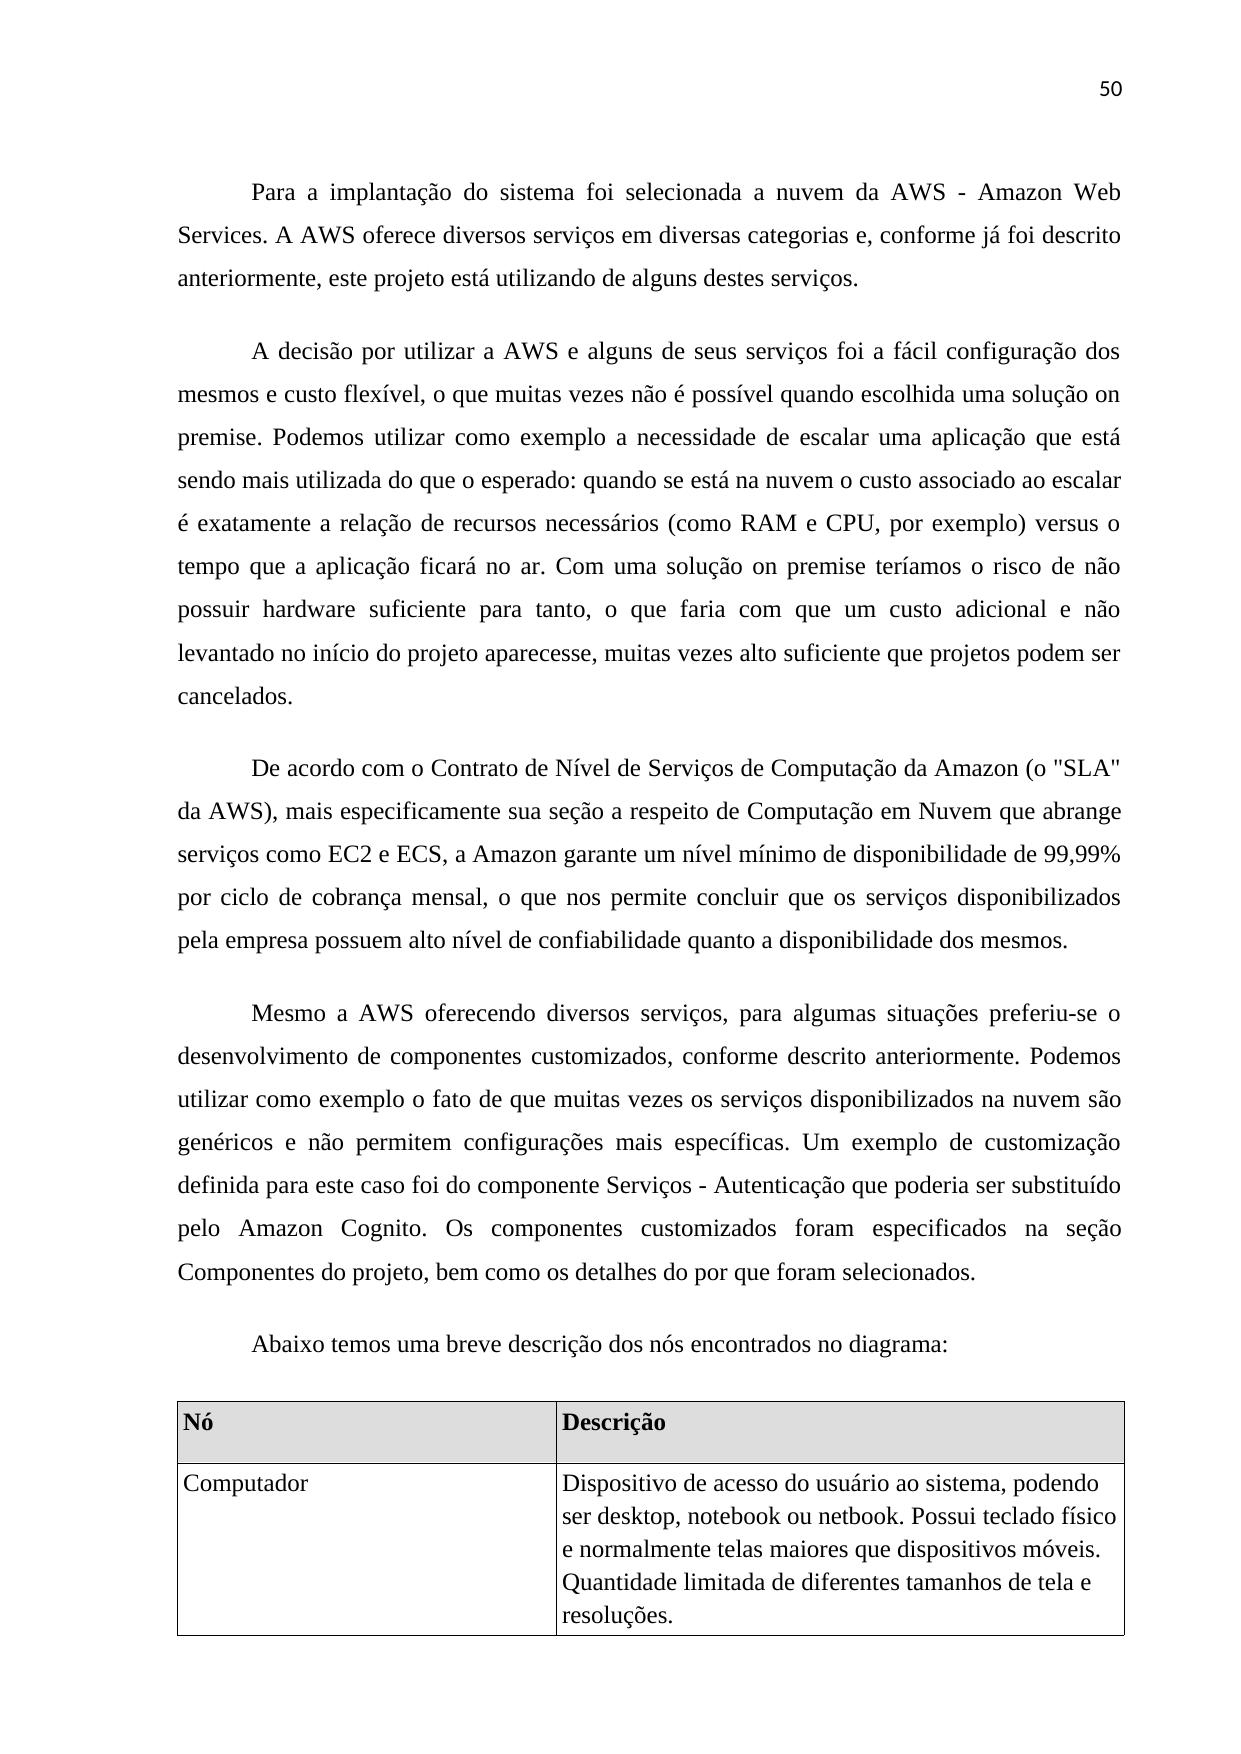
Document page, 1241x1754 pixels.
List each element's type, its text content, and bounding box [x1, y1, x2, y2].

text A decisão por utilizar a AWS e alguns de seus serviços foi a fácil configuração dos mesmos e custo flexível, o que muitas vezes não é possível quando escolhida uma solução on premise. Podemos utilizar como exemplo a necessidade de escalar uma aplicação que está sendo mais utilizada do que o esperado: quando se está na nuvem o custo associado ao escalar é exatamente a relação de recursos necessários (como RAM e CPU, por exemplo) versus o tempo que a aplicação ficará no ar. Com uma solução on premise teríamos o risco de não possuir hardware suficiente para tanto, o que faria com que um custo adicional e não levantado no início do projeto aparecesse, muitas vezes alto suficiente que projetos podem ser cancelados. [177, 336, 1122, 709]
table_cell Dispositivo de acesso do usuário ao sistema, podendo ser desktop, notebook ou netbook. Possui teclado físico e normalmente telas maiores que dispositivos móveis. Quantidade limitada de diferentes tamanhos de tela e resoluções. [557, 1464, 1124, 1635]
table_header Nó [178, 1402, 556, 1462]
table_header Descrição [557, 1402, 1124, 1462]
text De acordo com o Contrato de Nível de Serviços de Computação da Amazon (o "SLA" da AWS), mais especificamente sua seção a respeito de Computação em Nuvem que abrange serviços como EC2 e ECS, a Amazon garante um nível mínimo de disponibilidade de 99,99% por ciclo de cobrança mensal, o que nos permite concluir que os serviços disponibilizados pela empresa possuem alto nível de confiabilidade quanto a disponibilidade dos mesmos. [177, 753, 1122, 954]
text Mesmo a AWS oferecendo diversos serviços, para algumas situações preferiu-se o desenvolvimento de componentes customizados, conforme descrito anteriormente. Podemos utilizar como exemplo o fato de que muitas vezes os serviços disponibilizados na nuvem são genéricos e não permitem configurações mais específicas. Um exemplo de customização definida para este caso foi do componente Serviços - Autenticação que poderia ser substituído pelo Amazon Cognito. Os componentes customizados foram especificados na seção Componentes do projeto, bem como os detalhes do por que foram selecionados. [177, 998, 1122, 1285]
table_cell Computador [178, 1464, 556, 1635]
text Para a implantação do sistema foi selecionada a nuvem da AWS - Amazon Web Services. A AWS oferece diversos serviços em diversas categorias e, conforme já foi descrito anteriormente, este projeto está utilizando de alguns destes serviços. [177, 177, 1122, 292]
text Abaixo temos uma breve descrição dos nós encontrados no diagrama: [177, 1329, 1122, 1358]
